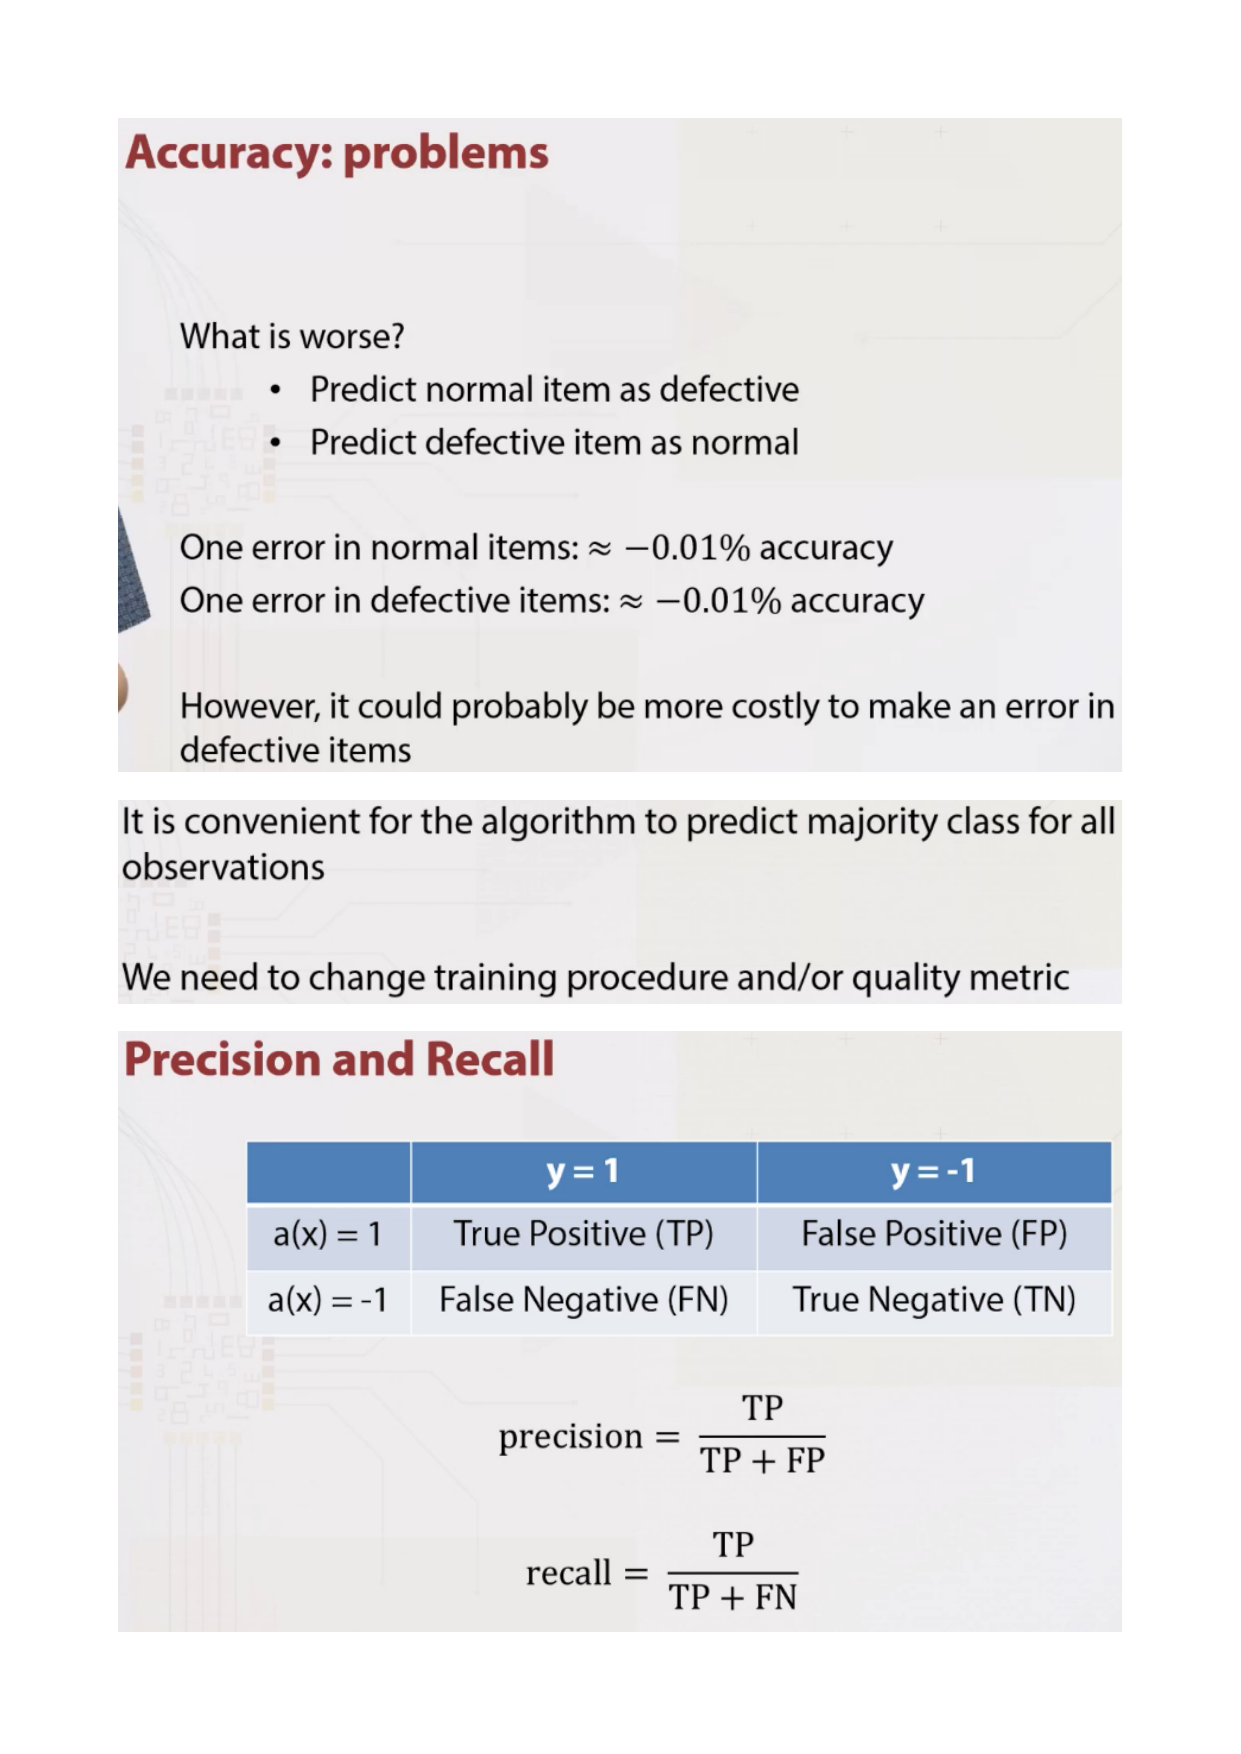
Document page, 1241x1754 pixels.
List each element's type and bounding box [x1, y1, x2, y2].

picture [118, 800, 1123, 1004]
picture [118, 118, 1123, 772]
picture [118, 1031, 1123, 1632]
